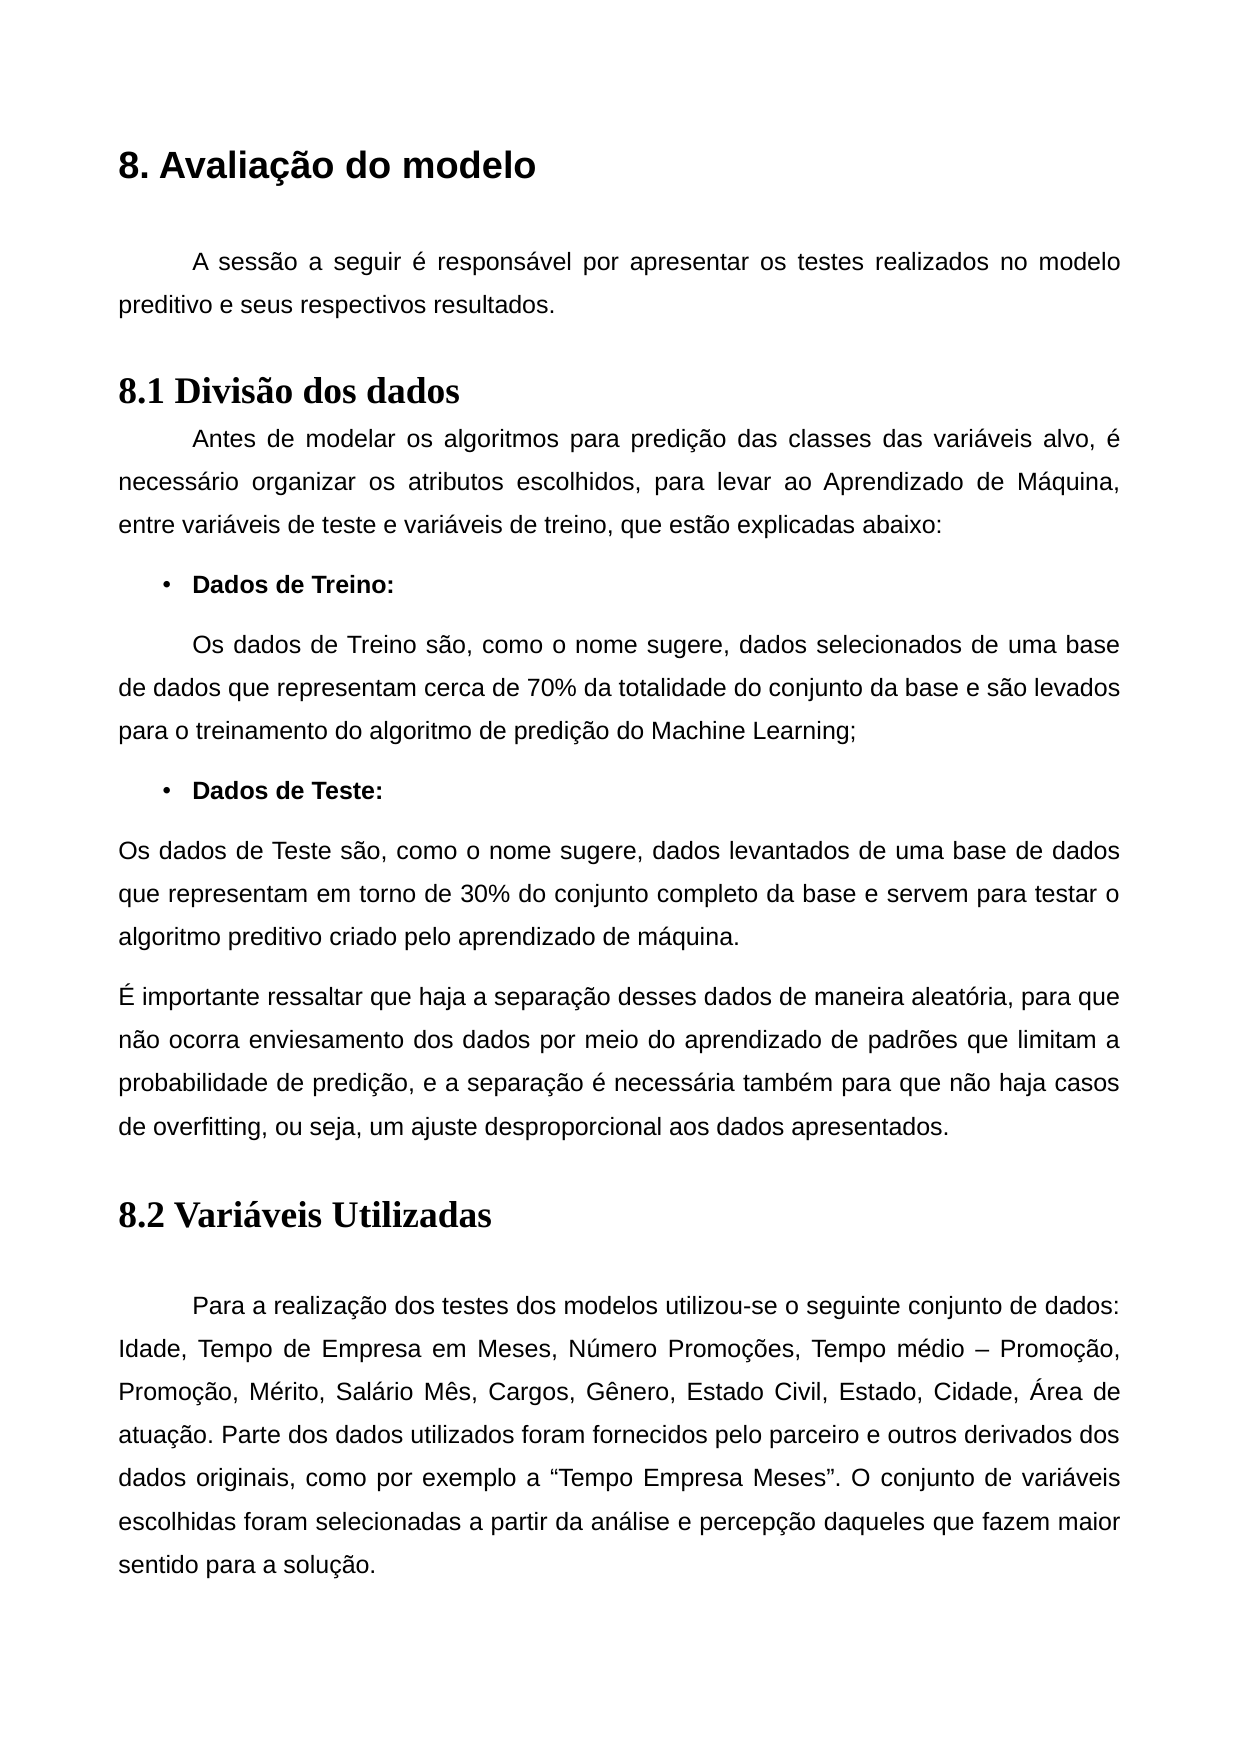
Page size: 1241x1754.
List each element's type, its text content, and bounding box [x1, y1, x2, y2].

text Os dados de Treino são, como o nome sugere, dados selecionados de uma base de dados que representam cerca de 70% da totalidade do conjunto da base e são levados para o treinamento do algoritmo de predição do Machine Learning; [118, 630, 1122, 745]
text É importante ressaltar que haja a separação desses dados de maneira aleatória, para que não ocorra enviesamento dos dados por meio do aprendizado de padrões que limitam a probabilidade de predição, e a separação é necessária também para que não haja casos de overfitting, ou seja, um ajuste desproporcional aos dados apresentados. [118, 982, 1122, 1140]
subtitle 8. Avaliação do modelo [118, 143, 1122, 187]
list Dados de Teste: [162, 776, 1122, 805]
text Antes de modelar os algoritmos para predição das classes das variáveis alvo, é necessário organizar os atributos escolhidos, para levar ao Aprendizado de Máquina, entre variáveis de teste e variáveis de treino, que estão explicadas abaixo: [118, 424, 1122, 539]
list Dados de Treino: [162, 570, 1122, 599]
text Para a realização dos testes dos modelos utilizou-se o seguinte conjunto de dados: Idade, Tempo de Empresa em Meses, Número Promoções, Tempo médio – Promoção, Promoção, Mérito, Salário Mês, Cargos, Gênero, Estado Civil, Estado, Cidade, Área de atuação. Parte dos dados utilizados foram fornecidos pelo parceiro e outros derivados dos dados originais, como por exemplo a “Tempo Empresa Meses”. O conjunto de variáveis escolhidas foram selecionadas a partir da análise e percepção daqueles que fazem maior sentido para a solução. [118, 1291, 1122, 1578]
subtitle 8.2 Variáveis Utilizadas [118, 1192, 1122, 1278]
text Os dados de Teste são, como o nome sugere, dados levantados de uma base de dados que representam em torno de 30% do conjunto completo da base e servem para testar o algoritmo preditivo criado pelo aprendizado de máquina. [118, 836, 1122, 951]
subtitle 8.1 Divisão dos dados [118, 368, 1122, 412]
text A sessão a seguir é responsável por apresentar os testes realizados no modelo preditivo e seus respectivos resultados. [118, 247, 1122, 319]
